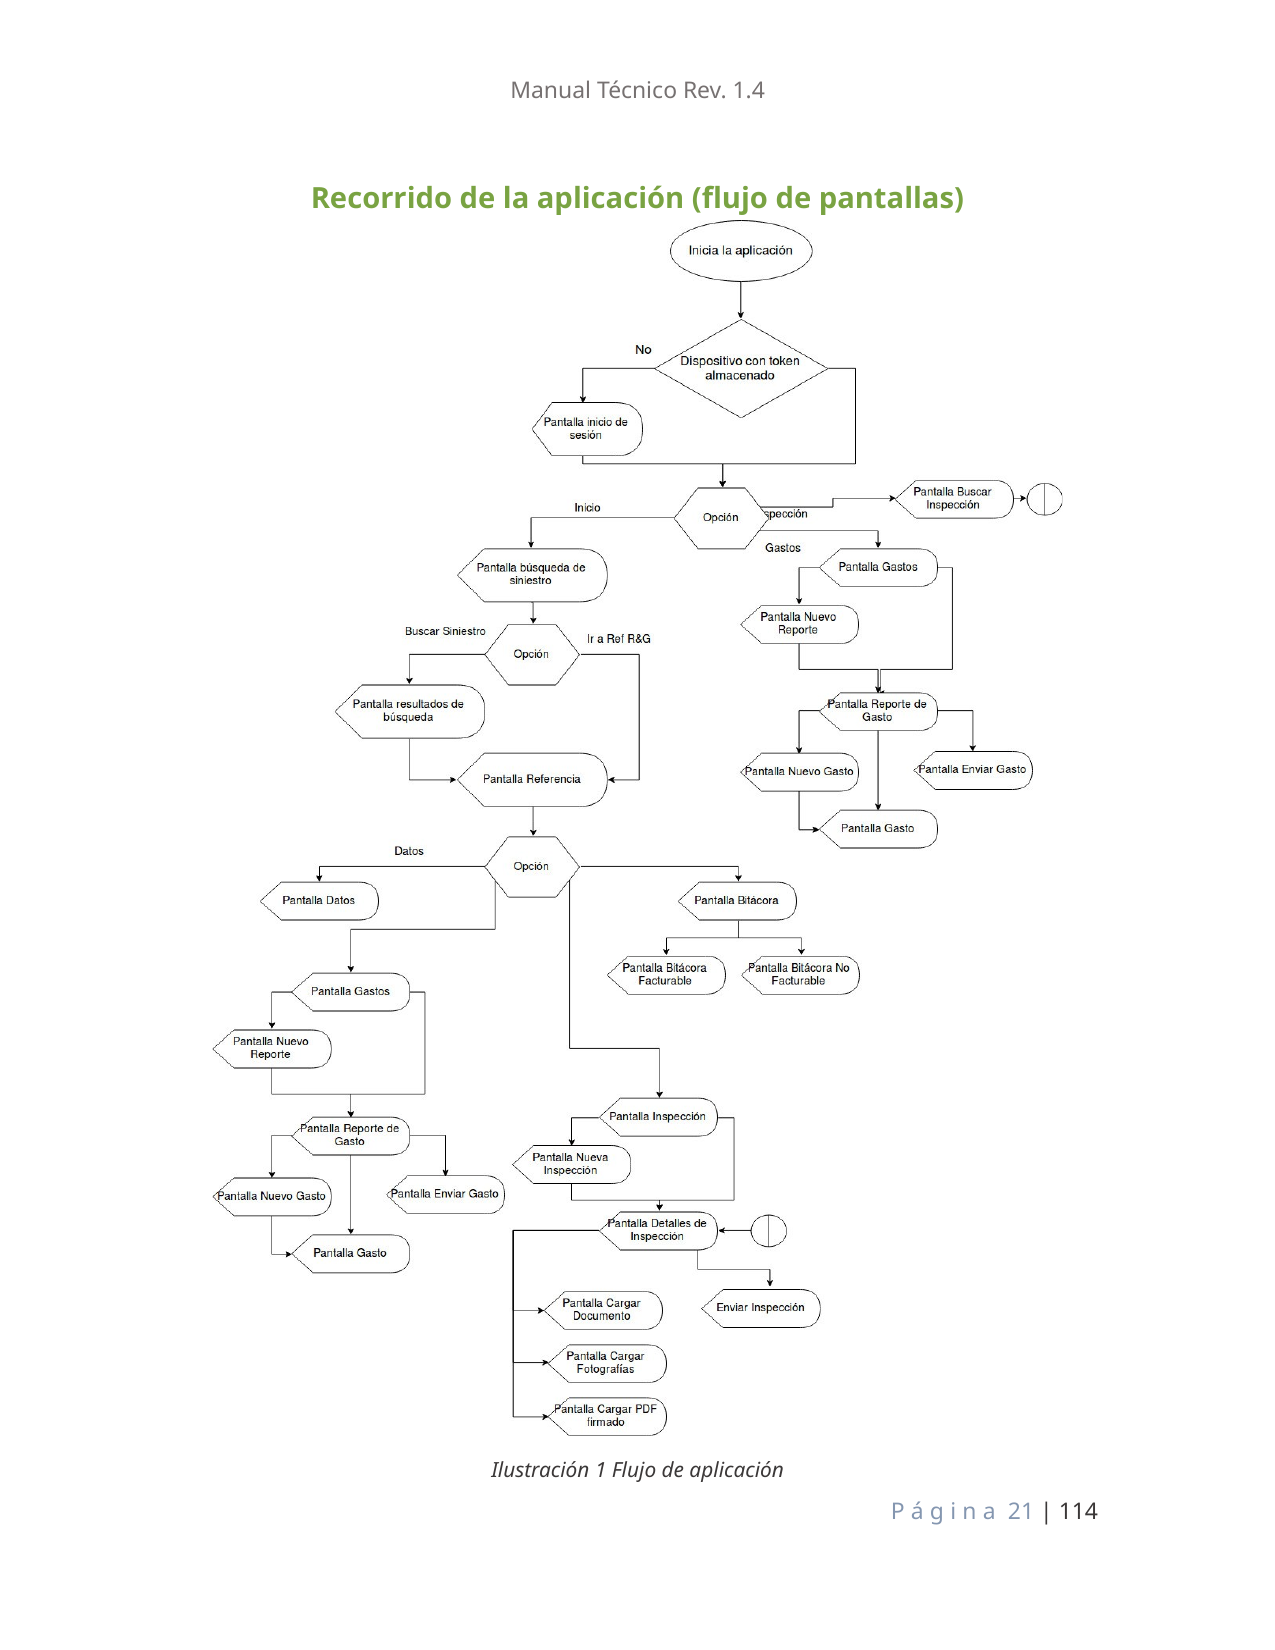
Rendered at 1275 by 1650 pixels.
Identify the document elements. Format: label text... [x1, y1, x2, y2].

picture [212, 220, 1063, 1436]
text Ilustración 1 Flujo de aplicación [177, 1455, 1098, 1484]
subtitle Recorrido de la aplicación (flujo de pantallas) [177, 178, 1098, 217]
